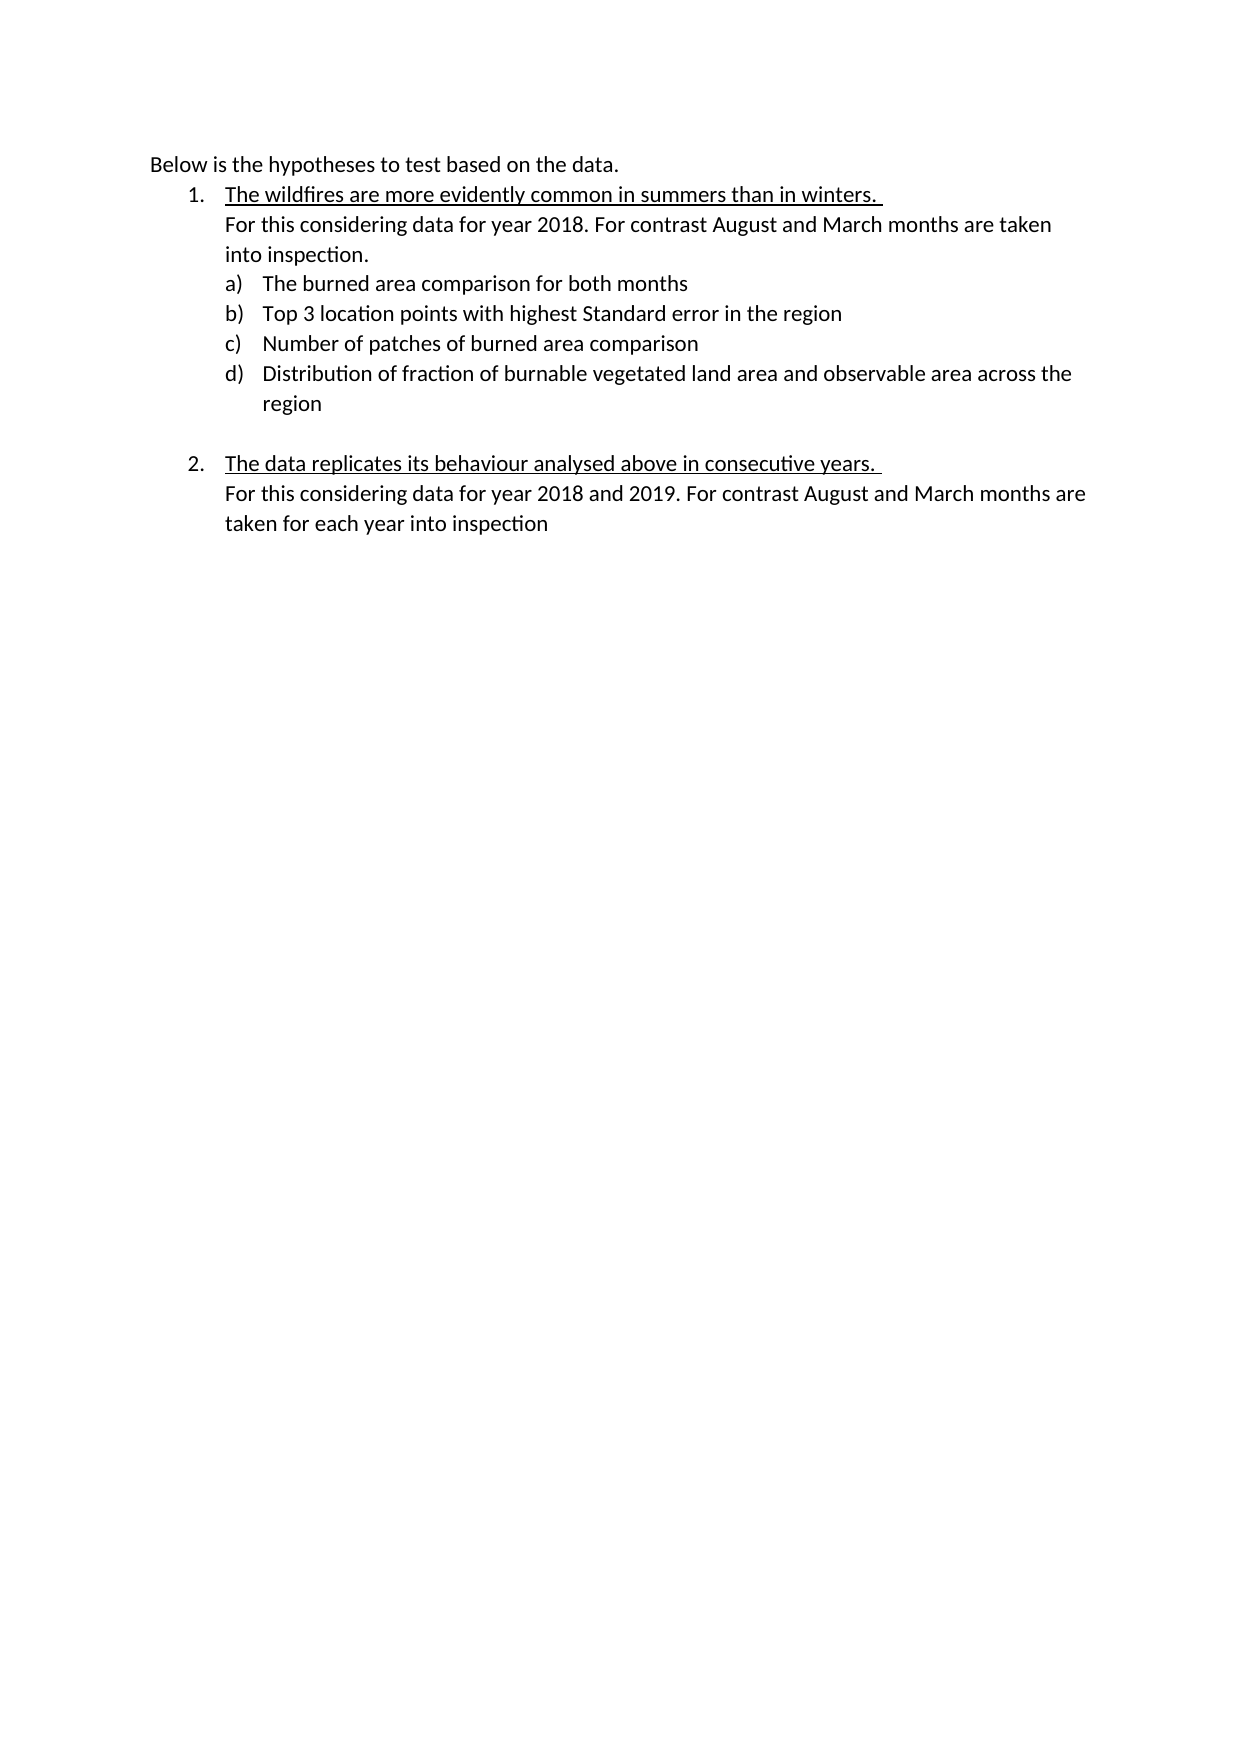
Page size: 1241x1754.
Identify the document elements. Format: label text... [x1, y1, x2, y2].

list Top 3 location points with highest Standard error in the region [225, 299, 1090, 327]
list The data replicates its behaviour analysed above in consecutive years. [187, 449, 1090, 477]
list For this considering data for year 2018 and 2019. For contrast August and March months are taken for each year into inspection [225, 479, 1090, 537]
list Number of patches of burned area comparison [225, 329, 1090, 357]
list The wildfires are more evidently common in summers than in winters. [187, 180, 1090, 208]
list Distribution of fraction of burnable vegetated land area and observable area across the region [225, 359, 1090, 417]
text Below is the hypotheses to test based on the data. [150, 150, 1090, 178]
list For this considering data for year 2018. For contrast August and March months are taken into inspection. [225, 210, 1090, 268]
list The burned area comparison for both months [225, 269, 1090, 298]
